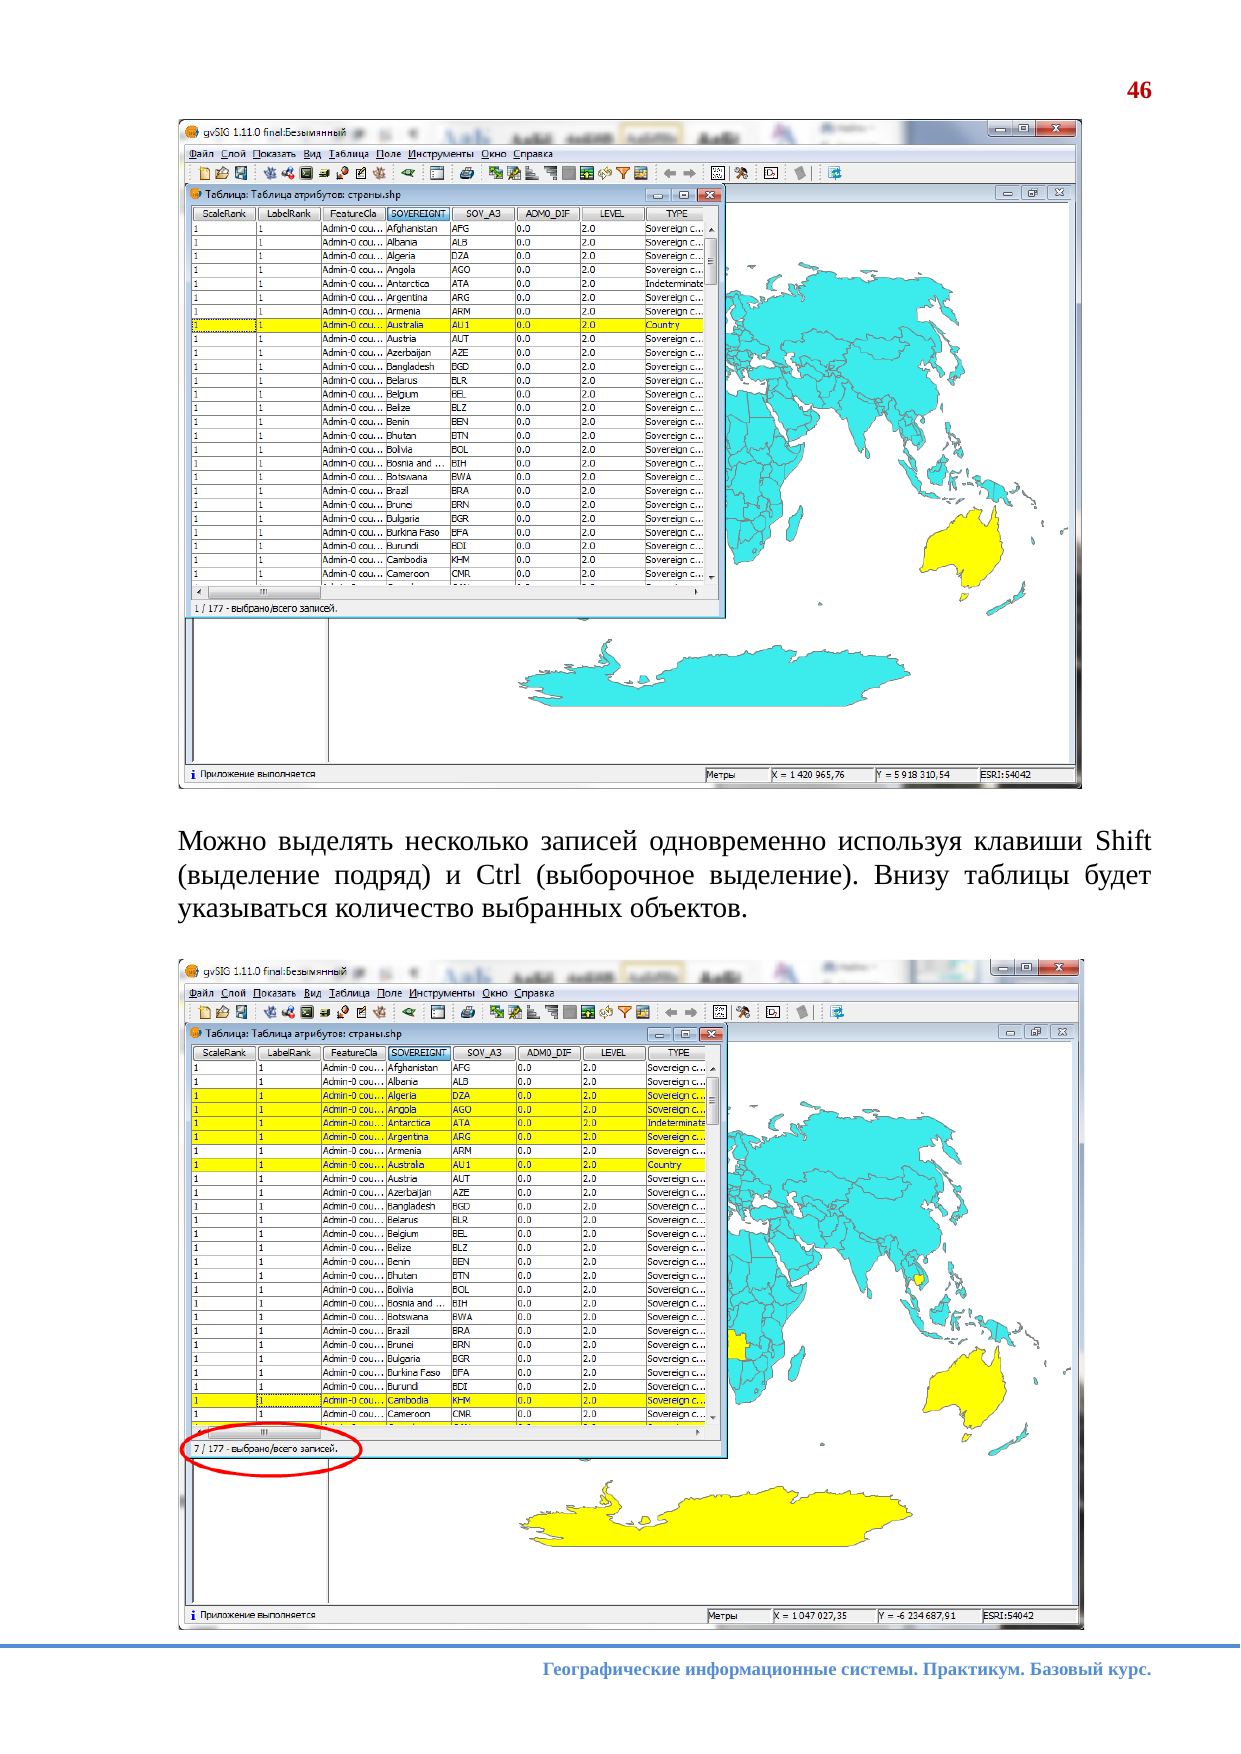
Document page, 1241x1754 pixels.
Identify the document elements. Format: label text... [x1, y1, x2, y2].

picture [178, 119, 1082, 789]
text Можно выделять несколько записей одновременно используя клавиши Shift (выделение подряд) и Ctrl (выборочное выделение). Внизу таблицы будет указываться количество выбранных объектов. [177, 823, 1152, 924]
picture [178, 959, 1085, 1630]
